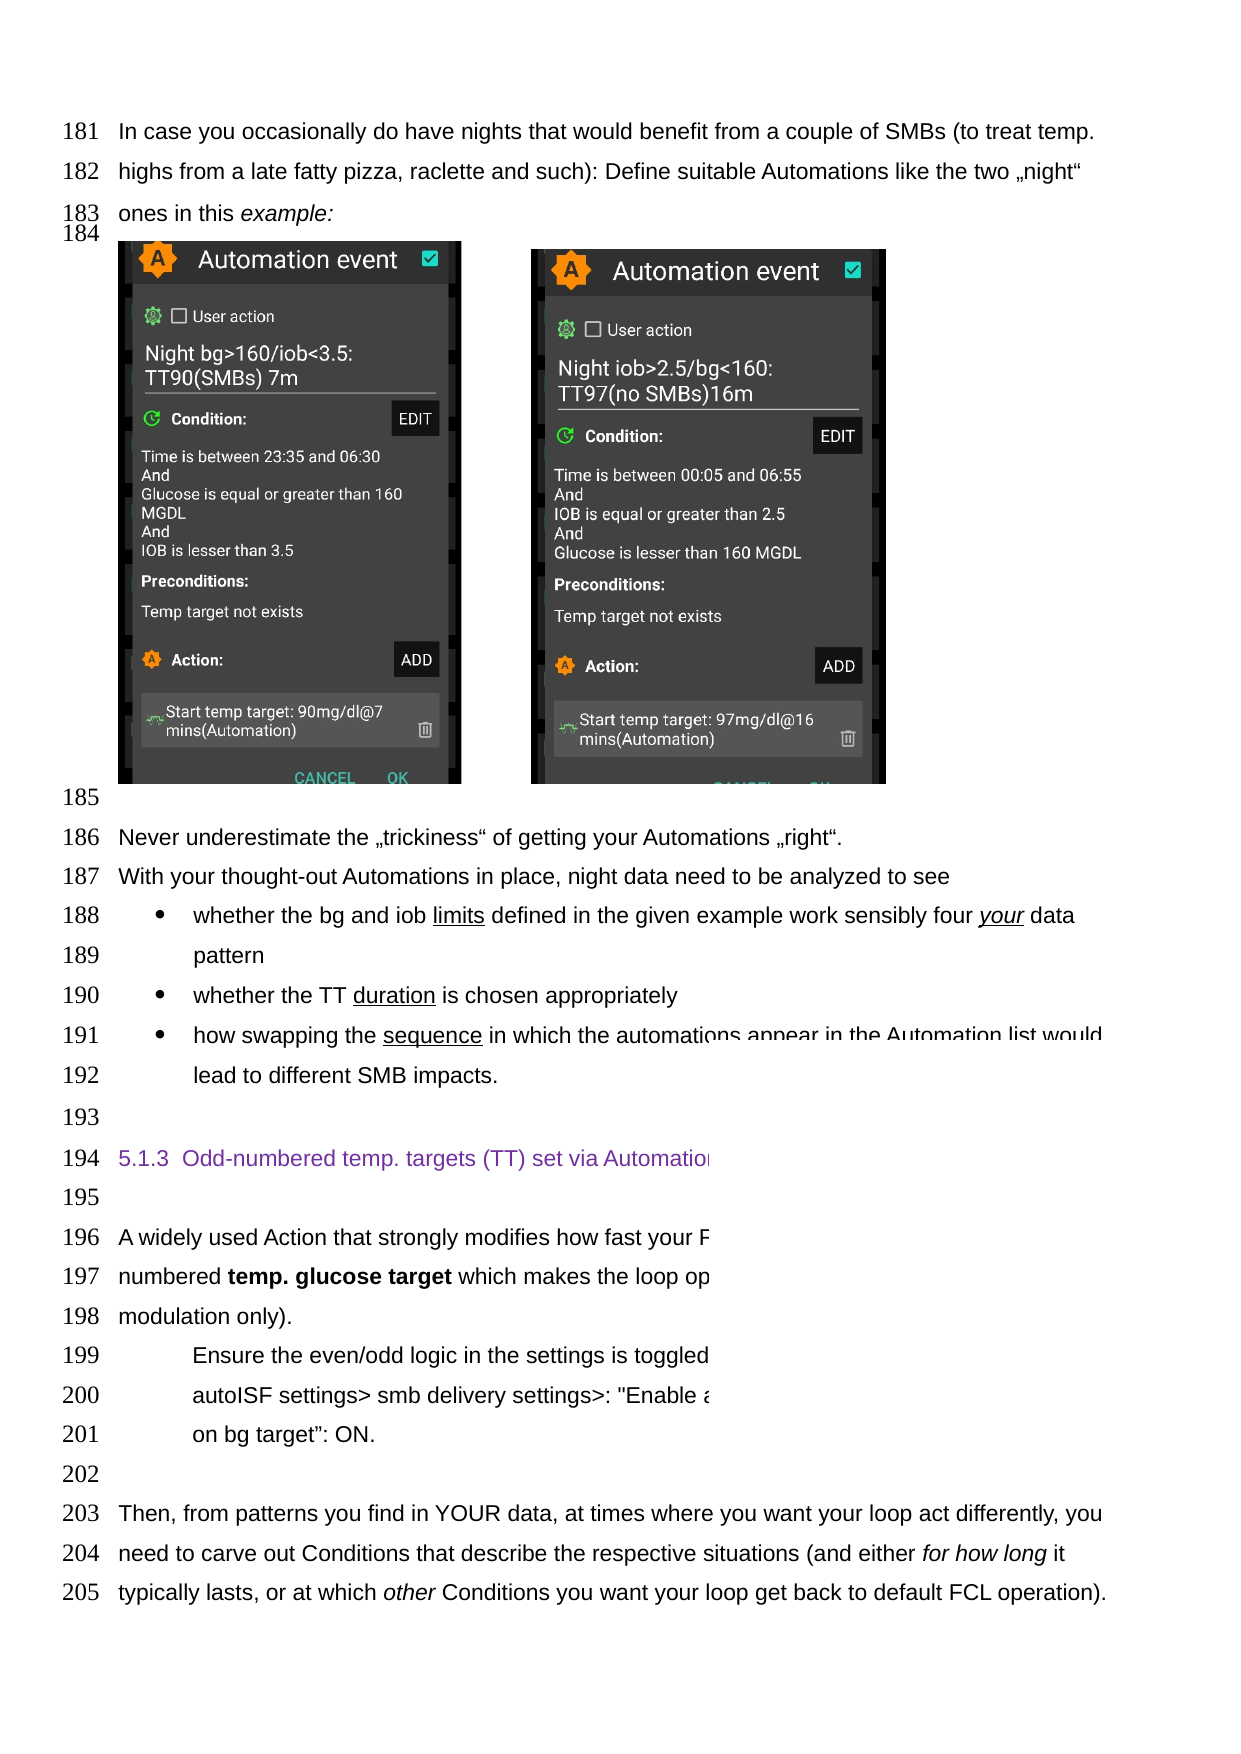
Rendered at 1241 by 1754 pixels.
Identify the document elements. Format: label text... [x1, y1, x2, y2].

text 5.1.3 Odd-numbered temp. targets (TT) set via Automation, to block SMBs [118, 1145, 709, 1171]
list how swapping the sequence in which the automations appear in the Automation list would lead to different SMB impacts. [156, 1022, 1122, 1089]
text Then, from patterns you find in YOUR data, at times where you want your loop act differently, you need to carve out Conditions that describe the respective situations (and either for how long it typically lasts, or at which other Conditions you want your loop get back to default FCL operation). [118, 1500, 1122, 1606]
text In case you occasionally do have nights that would benefit from a couple of SMBs (to treat temp. highs from a late fatty pizza, raclette and such): Define suitable Automations like the two „night“ ones in this example: [118, 118, 1122, 227]
text A widely used Action that strongly modifies how fast your FCL can add more iob is setting an odd-numbered temp. glucose target which makes the loop operate without giving any SMBs (%TBR modulation only). [118, 1224, 709, 1329]
list whether the TT duration is chosen appropriately [156, 982, 1122, 1009]
text With your thought-out Automations in place, night data need to be analyzed to see [118, 863, 1122, 889]
text Ensure the even/odd logic in the settings is toggled on in Preferences> openAPS SMB> autoISF settings> smb delivery settings>: "Enable alternative activation of SMB depending on bg target”: ON. [192, 1342, 709, 1448]
list whether the bg and iob limits defined in the given example work sensibly four your data pattern [156, 902, 1122, 969]
text Never underestimate the „trickiness“ of getting your Automations „right“. [118, 823, 1122, 850]
